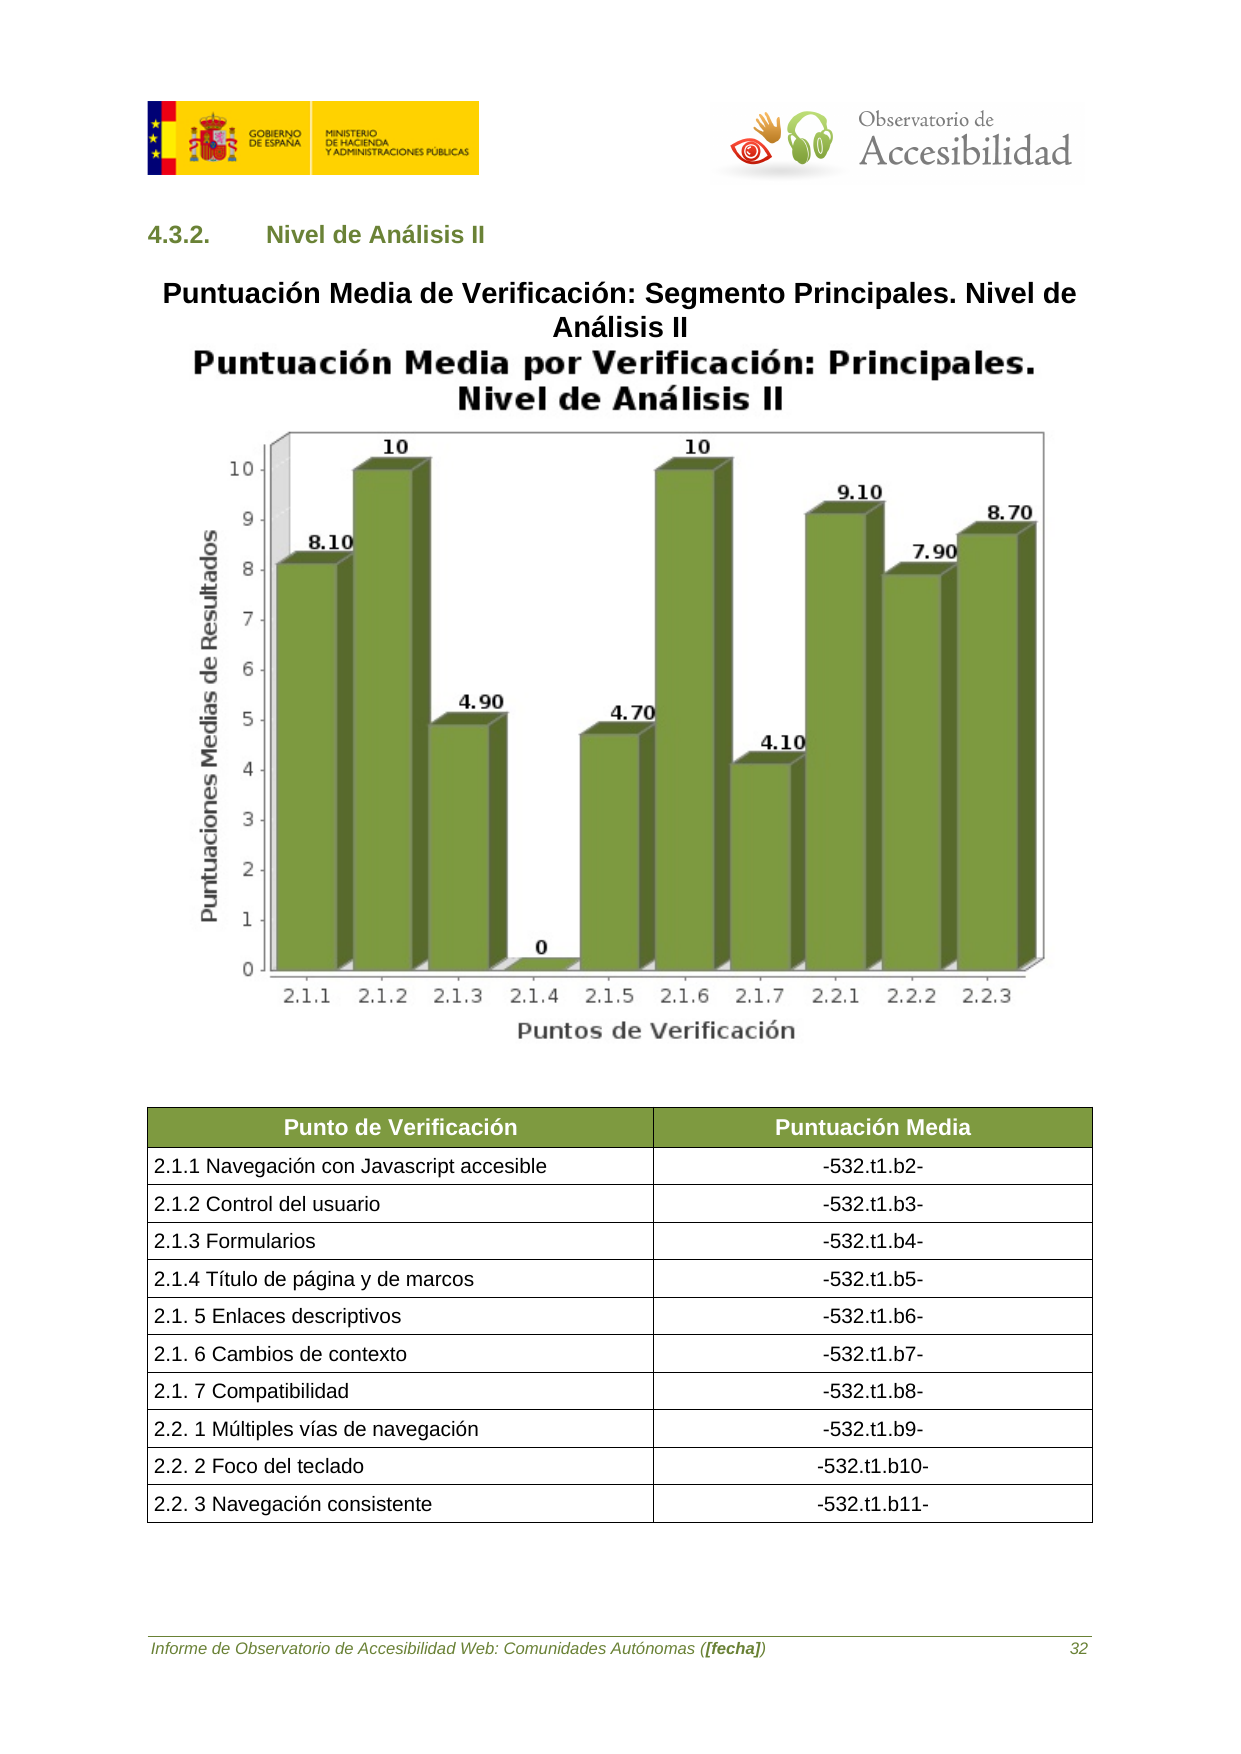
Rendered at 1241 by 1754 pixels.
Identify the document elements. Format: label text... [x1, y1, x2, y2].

table_cell -532.t1.b8- [654, 1373, 1092, 1409]
subtitle Nivel de Análisis II [148, 220, 1092, 248]
table_cell -532.t1.b6- [654, 1298, 1092, 1334]
table_cell 2.1. 5 Enlaces descriptivos [148, 1298, 653, 1334]
table_cell 2.2. 1 Múltiples vías de navegación [148, 1410, 653, 1447]
table_cell 2.2. 3 Navegación consistente [148, 1485, 653, 1522]
picture [178, 343, 1062, 1053]
table_cell -532.t1.b9- [654, 1410, 1092, 1447]
table_cell 2.2. 2 Foco del teclado [148, 1448, 653, 1484]
table_cell 2.1. 7 Compatibilidad [148, 1373, 653, 1409]
picture [147, 101, 479, 175]
table_cell 2.1. 6 Cambios de contexto [148, 1335, 653, 1372]
table_cell 2.1.1 Navegación con Javascript accesible [148, 1148, 653, 1184]
table_header Puntuación Media [654, 1108, 1092, 1147]
picture [710, 102, 1086, 185]
table_cell 2.1.4 Título de página y de marcos [148, 1260, 653, 1297]
table_cell 2.1.2 Control del usuario [148, 1185, 653, 1222]
table_header Punto de Verificación [148, 1108, 653, 1147]
table_cell -532.t1.b10- [654, 1448, 1092, 1484]
table_cell -532.t1.b4- [654, 1223, 1092, 1259]
table_cell -532.t1.b3- [654, 1185, 1092, 1222]
table_cell -532.t1.b5- [654, 1260, 1092, 1297]
table_cell -532.t1.b7- [654, 1335, 1092, 1372]
text Puntuación Media de Verificación: Segmento Principales. Nivel de Análisis II [148, 276, 1092, 343]
table_cell 2.1.3 Formularios [148, 1223, 653, 1259]
table_cell -532.t1.b11- [654, 1485, 1092, 1522]
table_cell -532.t1.b2- [654, 1148, 1092, 1184]
